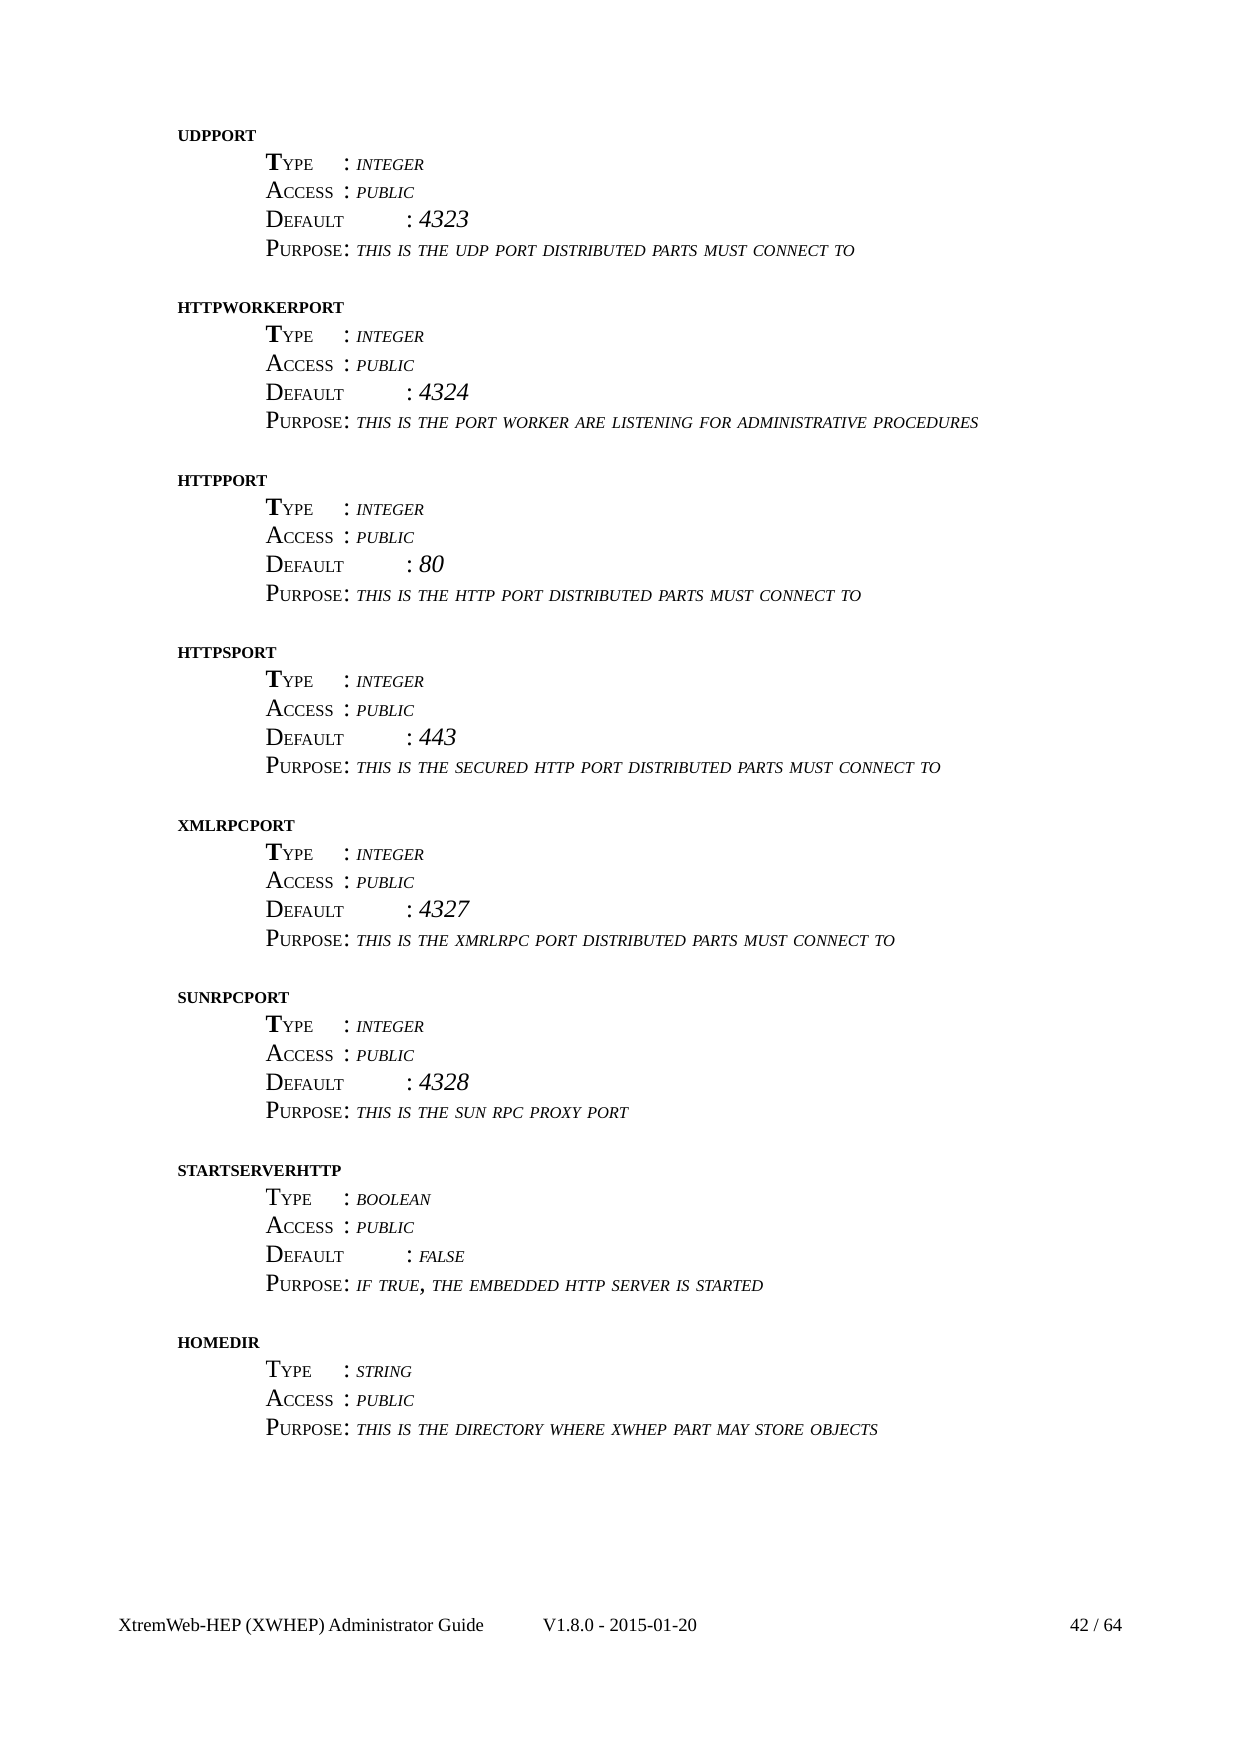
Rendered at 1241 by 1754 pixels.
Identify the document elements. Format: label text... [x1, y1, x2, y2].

text Purpose : this is the http port distributed parts must connect to [265, 578, 1122, 607]
text Purpose : this is the sun rpc proxy port [265, 1096, 1122, 1124]
text Default : false [265, 1239, 1122, 1268]
text Default : 4324 [265, 377, 1122, 406]
text Default : 4328 [265, 1067, 1122, 1096]
text Type : integer [265, 492, 1122, 521]
text Purpose : if true, the embedded http server is started [265, 1268, 1122, 1297]
text Type : integer [265, 837, 1122, 866]
text Purpose : this is the port worker are listening for administrative procedures [265, 406, 1122, 434]
text Type : integer [265, 319, 1122, 348]
text Purpose : this is the udp port distributed parts must connect to [265, 233, 1122, 262]
text udpport [177, 118, 1122, 147]
text Access : public [265, 176, 1122, 204]
text Default : 80 [265, 549, 1122, 578]
text httpsport [177, 636, 1122, 664]
text Access : public [265, 521, 1122, 549]
text Purpose : this is the secured http port distributed parts must connect to [265, 751, 1122, 779]
text xmlrpcport [177, 808, 1122, 837]
text Type : integer [265, 1009, 1122, 1038]
text Purpose : this is the xmrlrpc port distributed parts must connect to [265, 923, 1122, 952]
text Access : public [265, 1038, 1122, 1067]
text Type : boolean [265, 1182, 1122, 1211]
text Default : 4327 [265, 894, 1122, 923]
text Access : public [265, 693, 1122, 722]
text Access : public [265, 348, 1122, 377]
text httpworkerport [177, 291, 1122, 319]
text Type : string [265, 1354, 1122, 1383]
text Type : integer [265, 664, 1122, 693]
text Default : 443 [265, 722, 1122, 751]
text Access : public [265, 1383, 1122, 1412]
text Access : public [265, 866, 1122, 894]
text Access : public [265, 1211, 1122, 1239]
text Type : integer [265, 147, 1122, 176]
text startserverhttp [177, 1153, 1122, 1182]
text homedir [177, 1326, 1122, 1354]
text httpport [177, 463, 1122, 492]
text sunrpcport [177, 981, 1122, 1009]
text Purpose : this is the directory where xwhep part may store objects [265, 1412, 1122, 1441]
text Default : 4323 [265, 204, 1122, 233]
